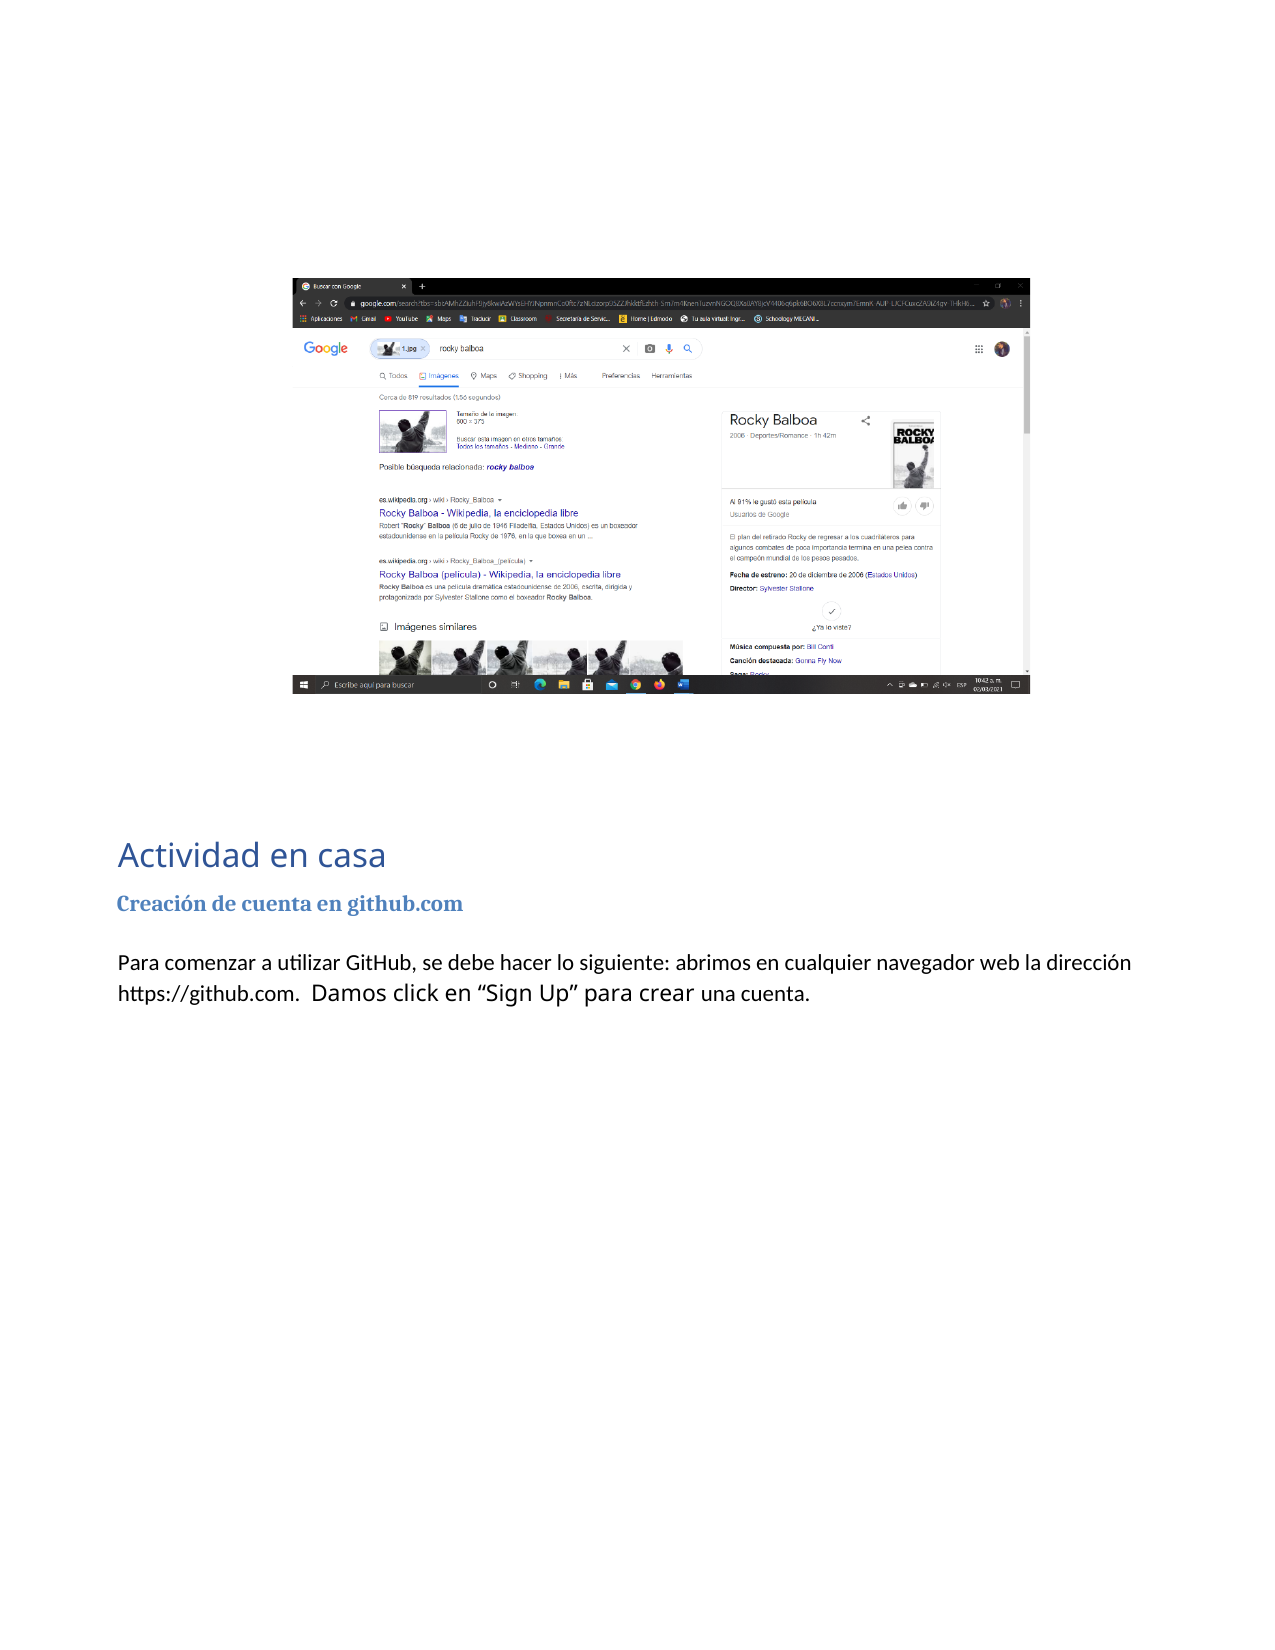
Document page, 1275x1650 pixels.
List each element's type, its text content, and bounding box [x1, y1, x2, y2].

subtitle Creación de cuenta en github.com [117, 891, 1205, 917]
text Para comenzar a utilizar GitHub, se debe hacer lo siguiente: abrimos en cualquier navegador web la dirección https://github.com. Damos click en “Sign Up” para crear una cuenta. [118, 948, 1205, 1008]
subtitle Actividad en casa [118, 832, 1205, 877]
